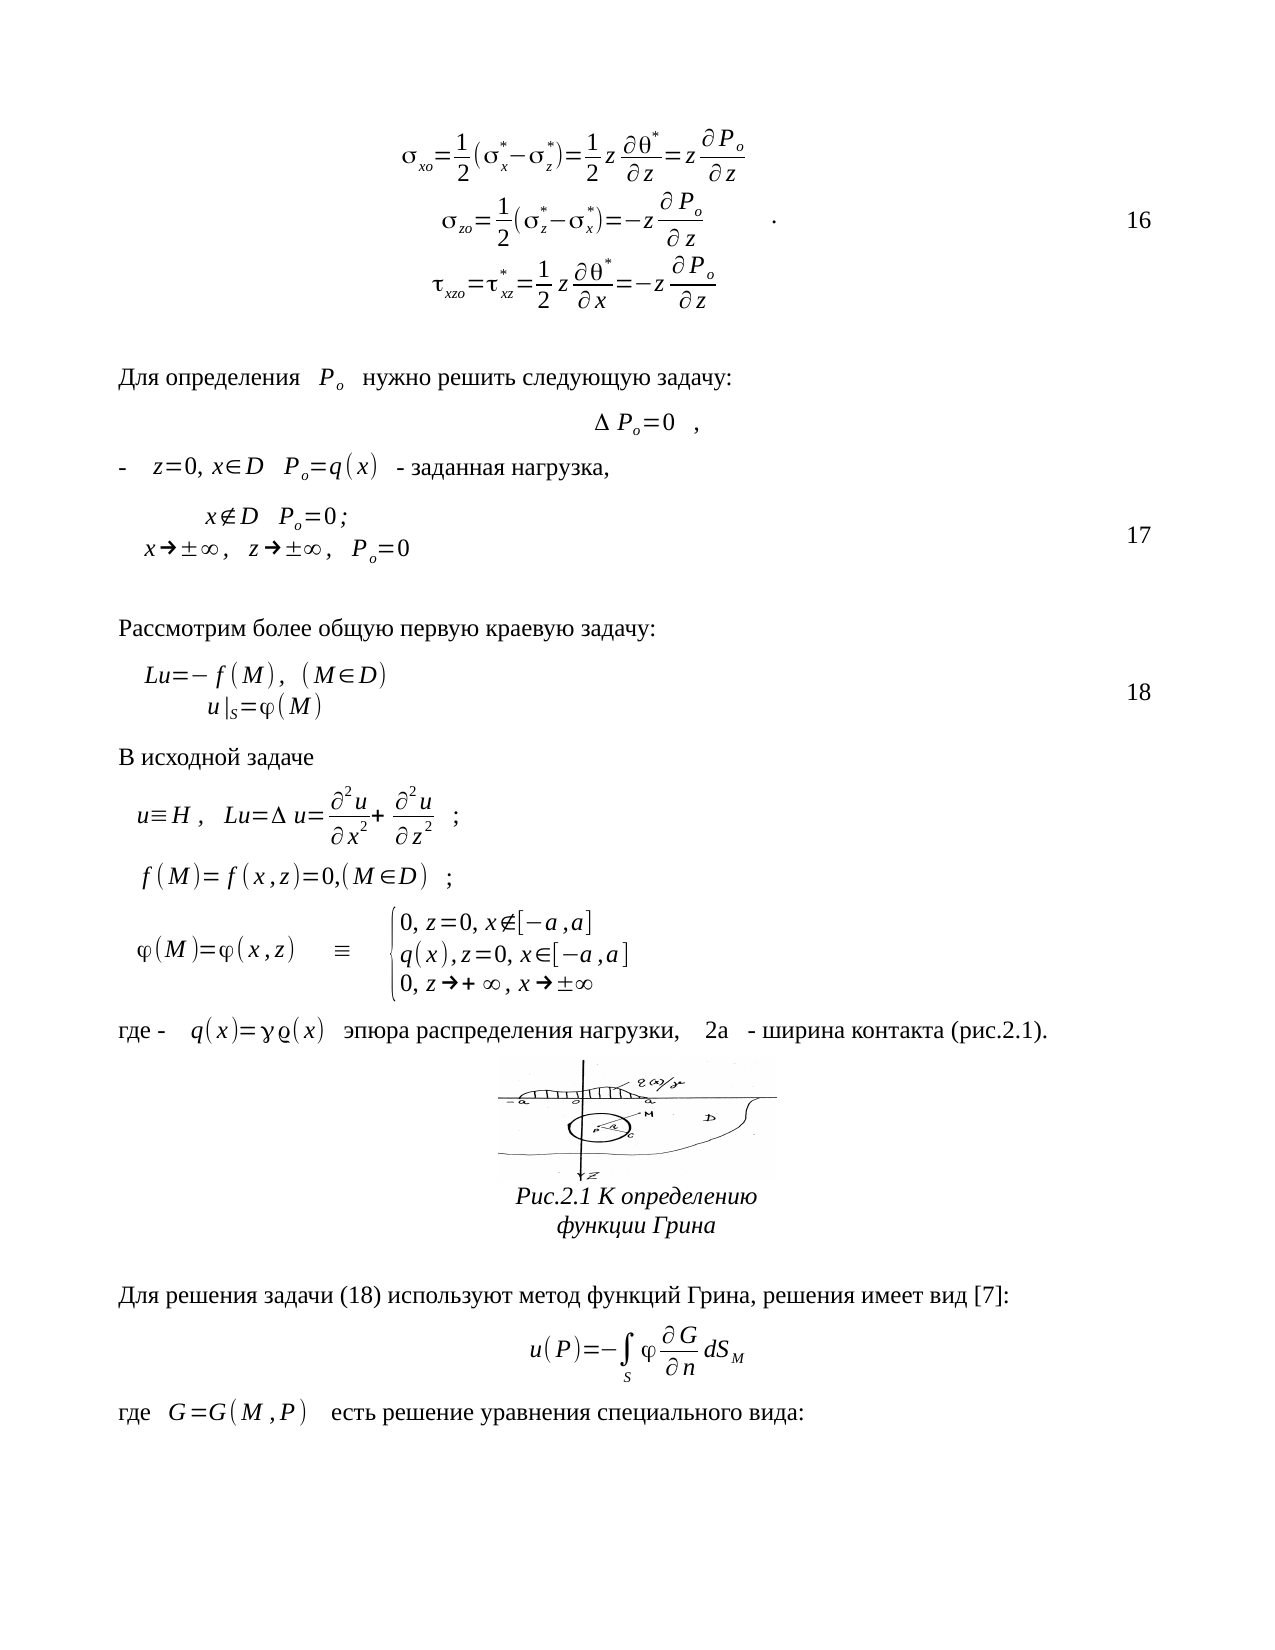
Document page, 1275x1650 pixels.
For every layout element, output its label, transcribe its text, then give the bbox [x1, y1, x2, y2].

table_header . [118, 118, 1041, 333]
table_header [118, 497, 1041, 584]
text - - заданная нагрузка, [118, 452, 1157, 484]
text В исходной задаче [118, 742, 1157, 770]
picture [498, 1057, 777, 1182]
table_header [118, 655, 1041, 742]
table_header 17 [1041, 497, 1157, 584]
table_header 16 [1041, 118, 1157, 333]
text ; [118, 862, 1157, 892]
text где - эпюра распределения нагрузки, - ширина контакта (рис.2.1). [118, 1015, 1157, 1045]
text Для определениянужно решить следующую задачу: [118, 362, 1157, 394]
text Для решения задачи (18) используют метод функций Грина, решения имеет вид [7]: [118, 1280, 1157, 1309]
text где есть решение уравнения специального вида: [118, 1397, 1157, 1428]
text ; [118, 783, 1157, 849]
text Рассмотрим более общую первую краевую задачу: [118, 613, 1157, 642]
table_header 18 [1041, 655, 1157, 742]
text Рис.2.1 К определению функции Грина [498, 1182, 777, 1239]
text , [118, 407, 1157, 439]
